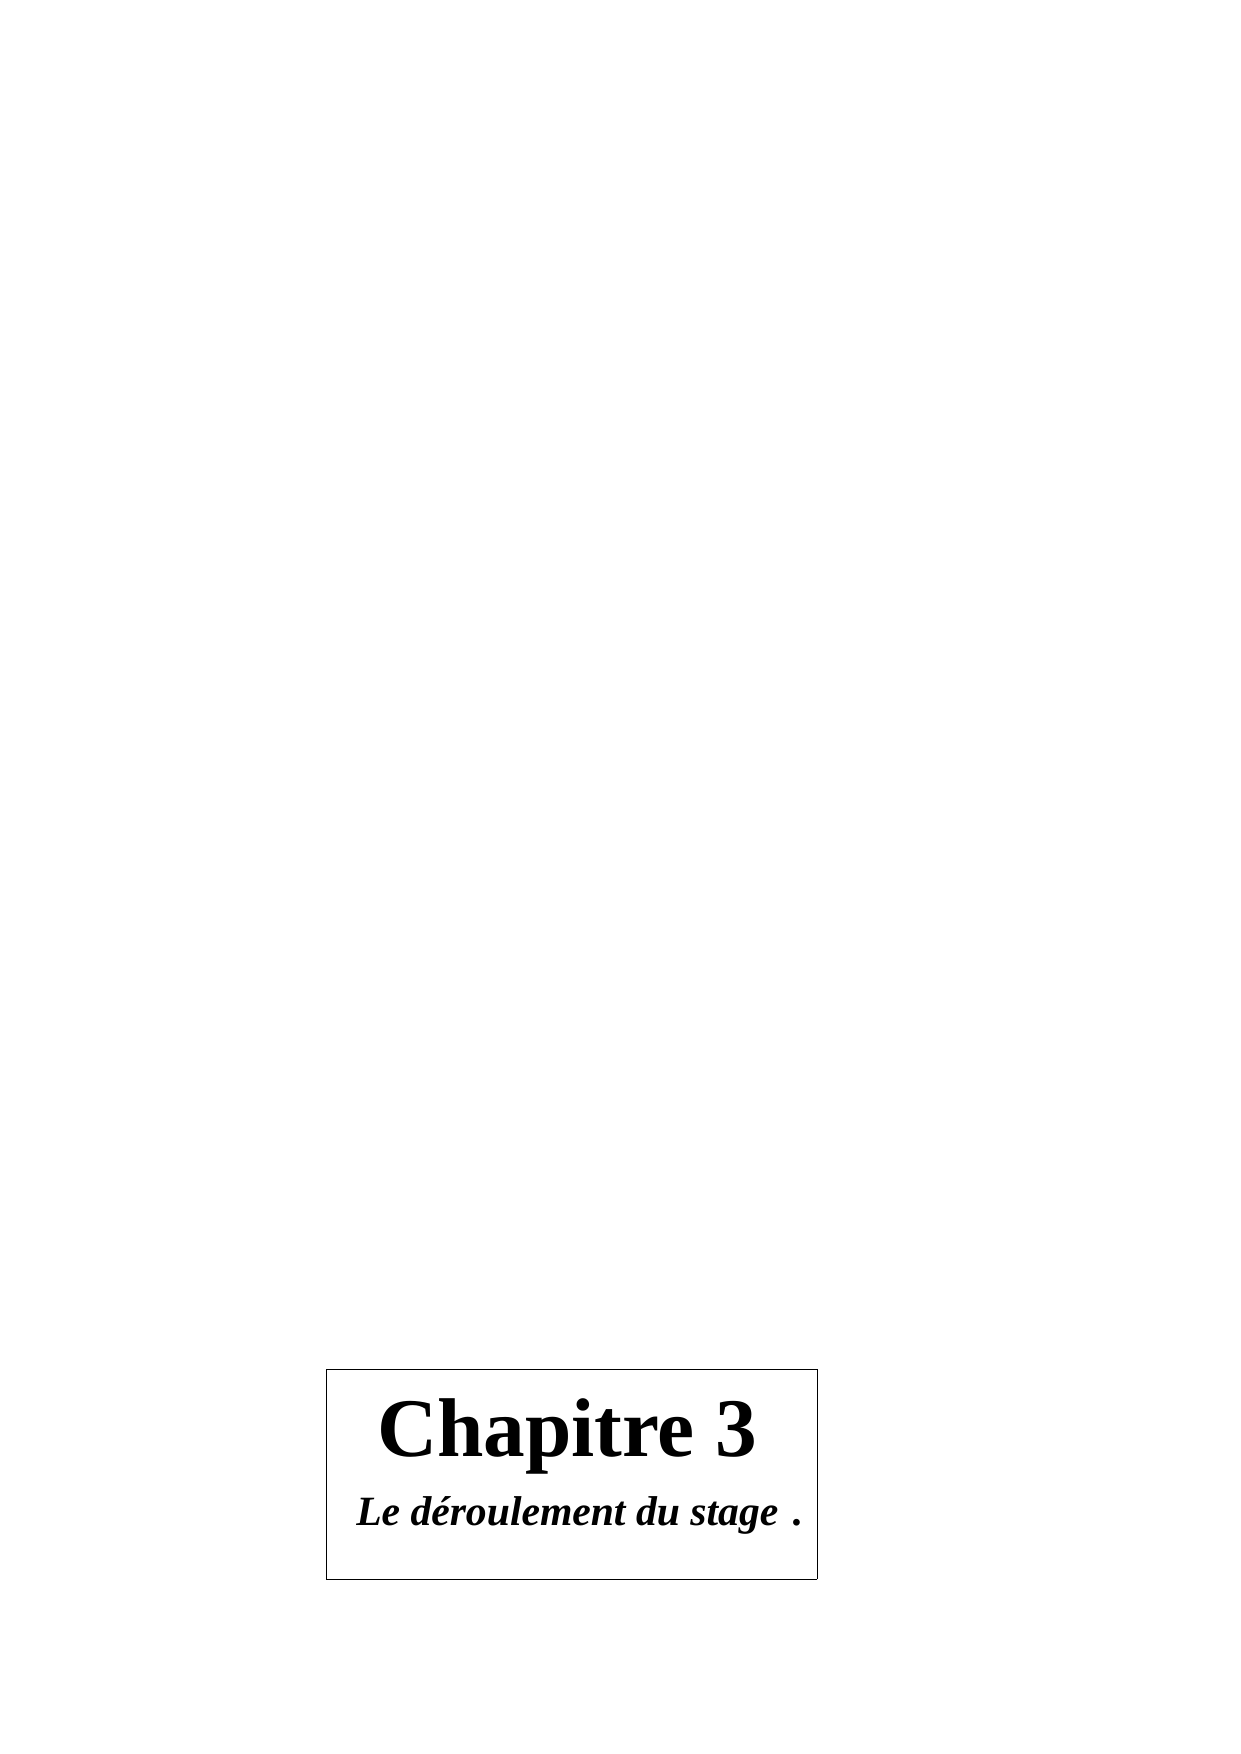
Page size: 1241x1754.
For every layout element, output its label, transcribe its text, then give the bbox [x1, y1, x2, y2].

text Chapitre 3 [335, 1378, 808, 1474]
text Le déroulement du stage . [335, 1487, 808, 1534]
